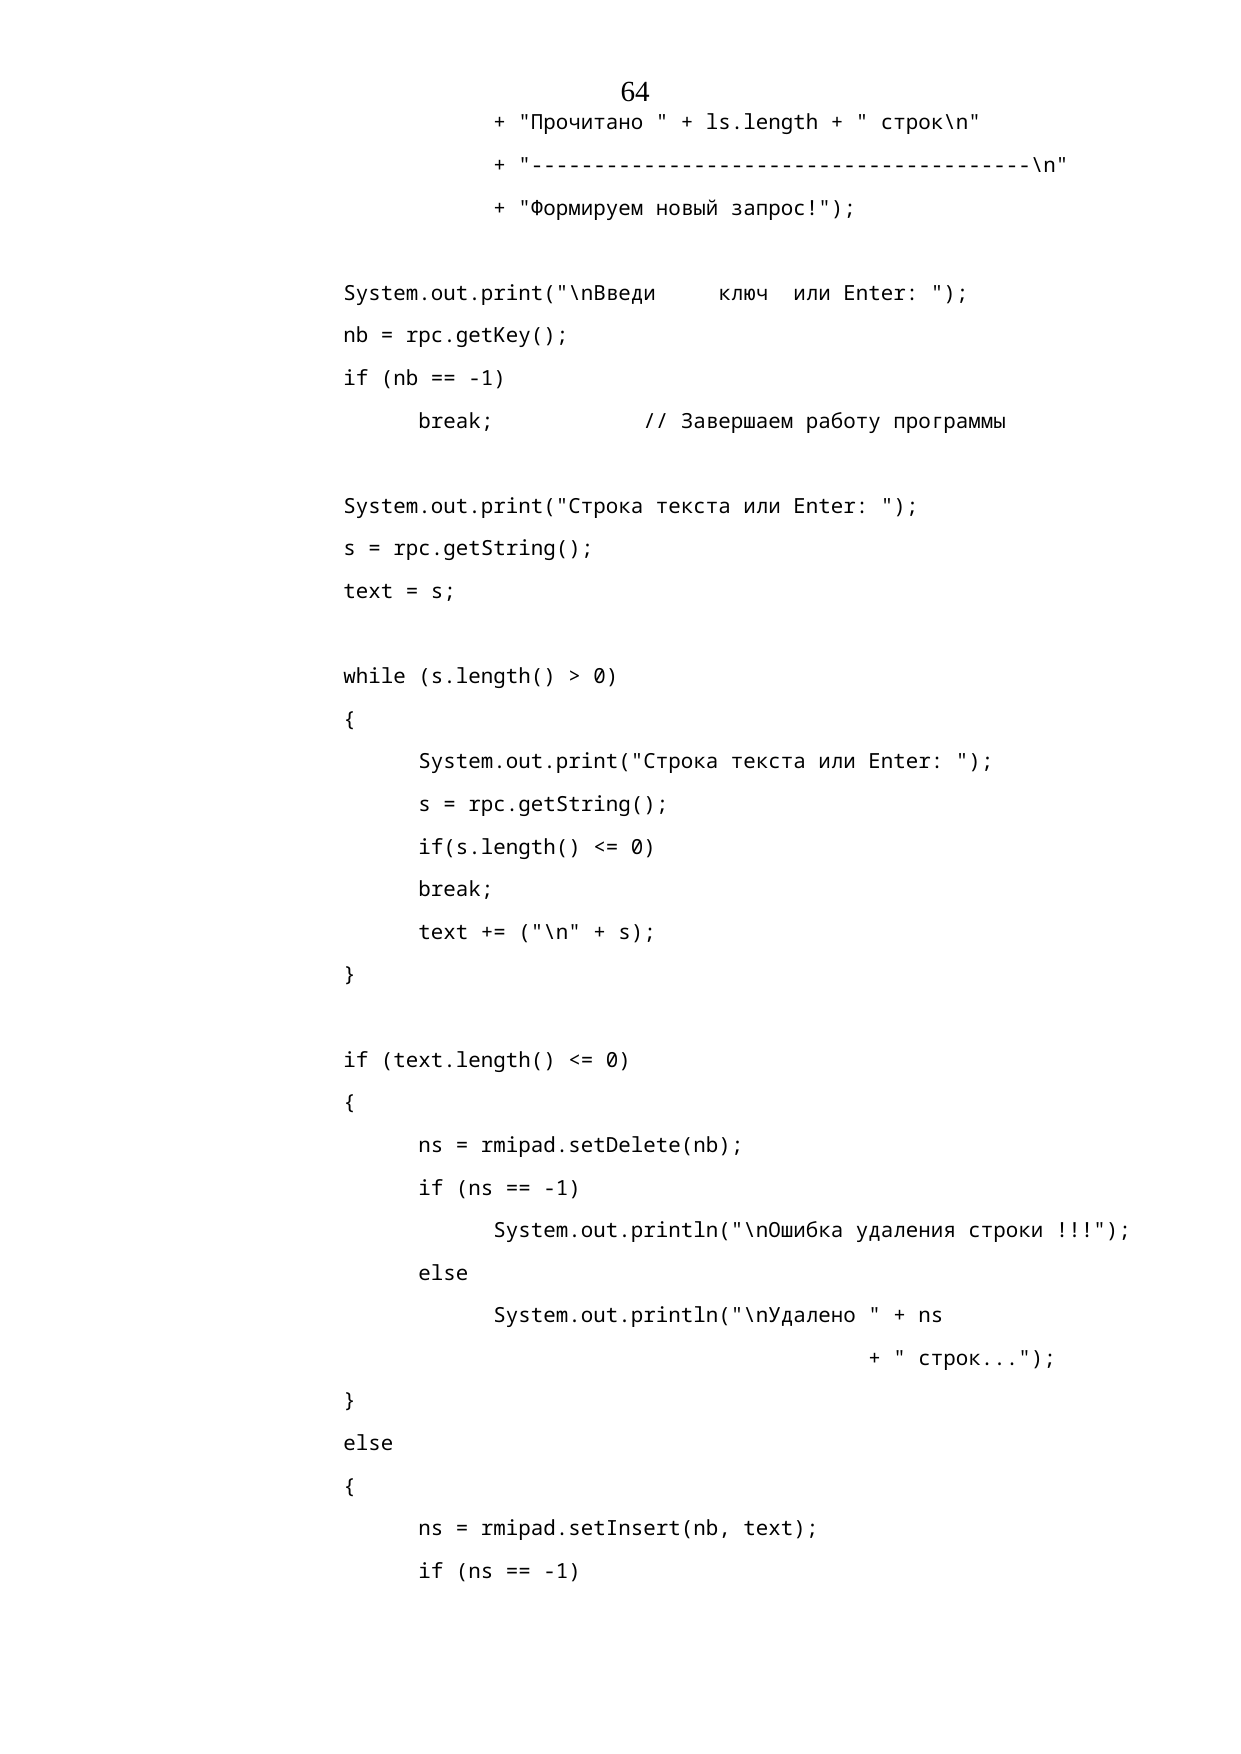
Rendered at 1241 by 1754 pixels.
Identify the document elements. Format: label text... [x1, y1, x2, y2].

text { [118, 1471, 1152, 1499]
text nb = rpc.getKey(); [118, 321, 1152, 349]
text if(s.length() <= 0) [118, 832, 1152, 860]
text while (s.length() > 0) [118, 661, 1152, 690]
text s = rpc.getString(); [118, 533, 1152, 562]
text break; [118, 874, 1152, 903]
text System.out.println("\nУдалено " + ns [118, 1300, 1152, 1329]
text { [118, 704, 1152, 732]
text else [118, 1258, 1152, 1286]
text if (ns == -1) [118, 1556, 1152, 1584]
text else [118, 1428, 1152, 1457]
text + " строк..."); [118, 1343, 1152, 1371]
text + "----------------------------------------\n" [118, 150, 1152, 178]
text System.out.print("\nВведи ключ или Enter: "); [118, 278, 1152, 306]
text + "Прочитано " + ls.length + " строк\n" [118, 107, 1152, 136]
text text = s; [118, 576, 1152, 604]
text + "Формируем новый запрос!"); [118, 193, 1152, 221]
text System.out.print("Строка текста или Enter: "); [118, 747, 1152, 775]
text if (nb == -1) [118, 363, 1152, 392]
text { [118, 1087, 1152, 1116]
text if (ns == -1) [118, 1173, 1152, 1201]
text } [118, 959, 1152, 988]
text s = rpc.getString(); [118, 789, 1152, 818]
text break; // Завершаем работу программы [118, 406, 1152, 434]
text } [118, 1386, 1152, 1414]
text System.out.print("Строка текста или Enter: "); [118, 491, 1152, 519]
text ns = rmipad.setDelete(nb); [118, 1130, 1152, 1158]
text if (text.length() <= 0) [118, 1045, 1152, 1073]
text text += ("\n" + s); [118, 917, 1152, 945]
text System.out.println("\nОшибка удаления строки !!!"); [118, 1215, 1152, 1244]
text ns = rmipad.setInsert(nb, text); [118, 1513, 1152, 1542]
